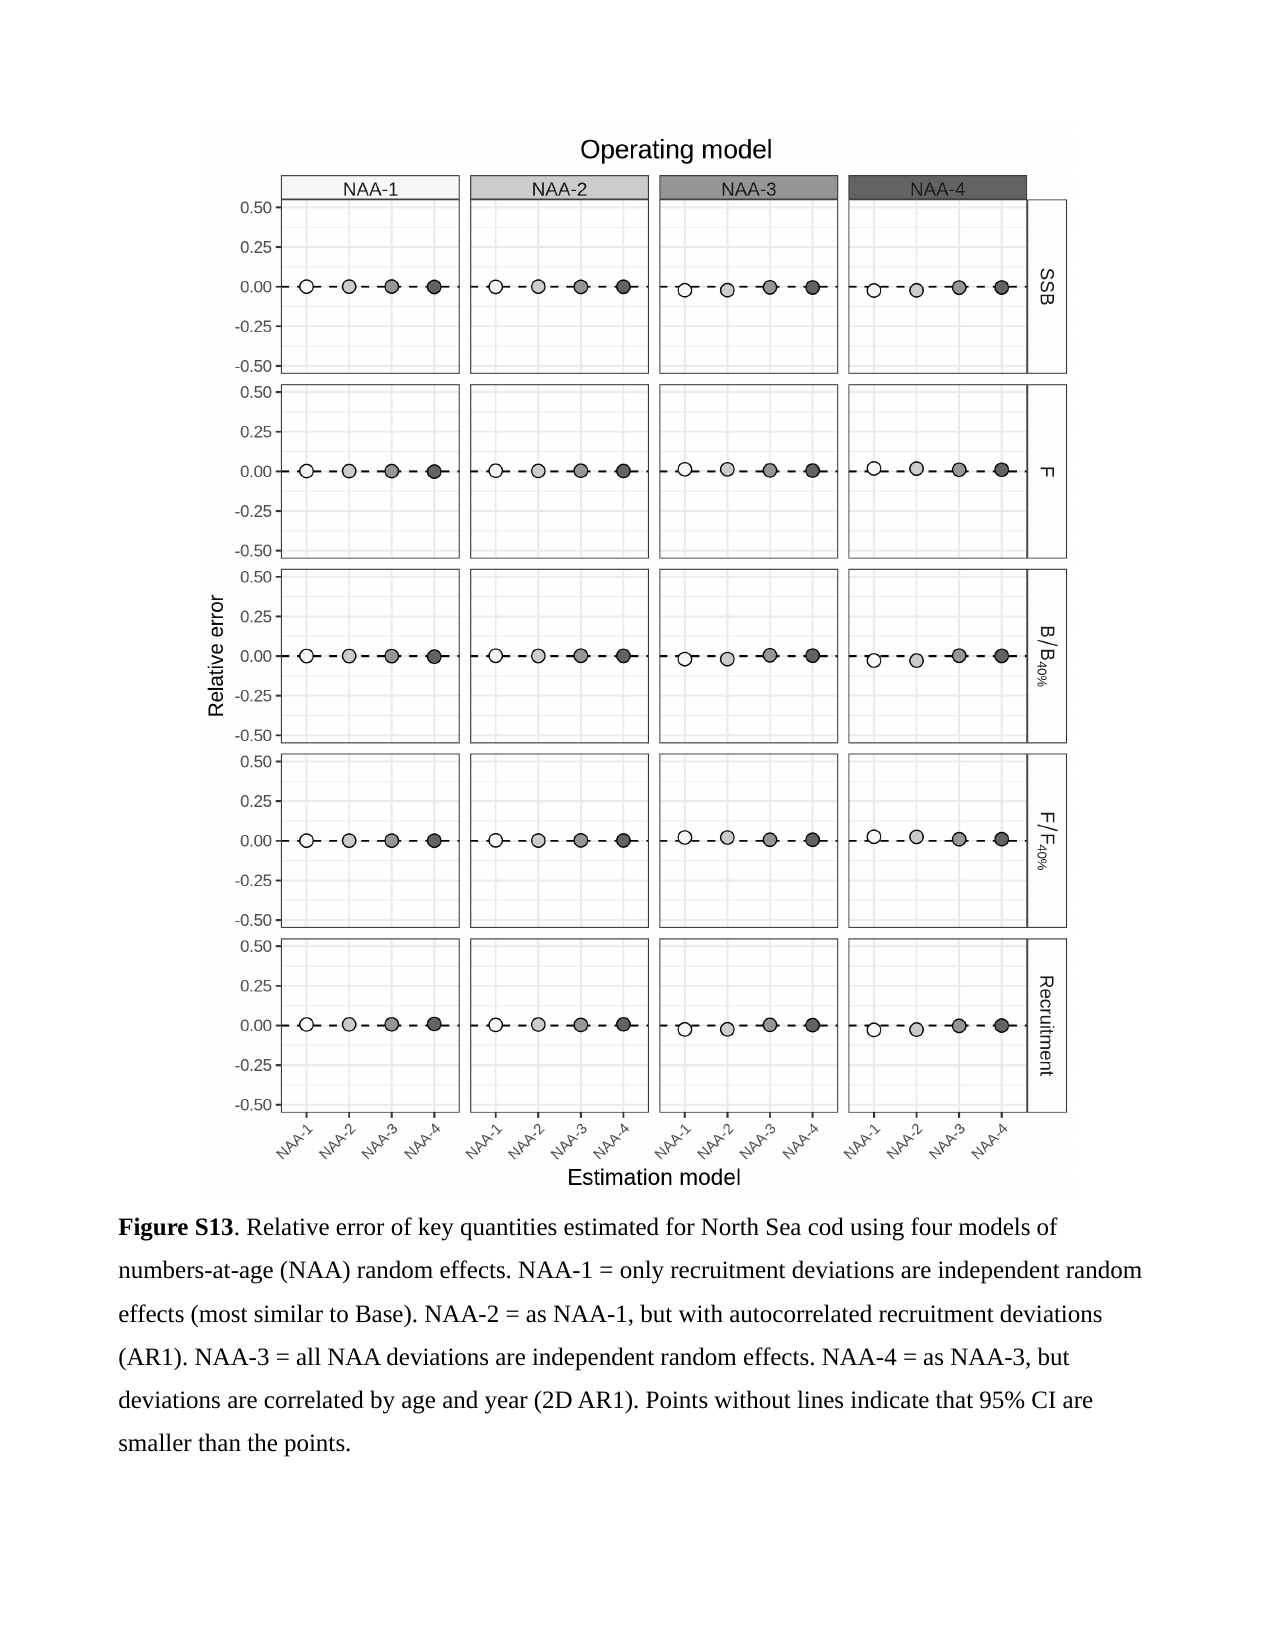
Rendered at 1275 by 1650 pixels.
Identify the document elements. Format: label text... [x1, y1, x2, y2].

text Figure S13. Relative error of key quantities estimated for North Sea cod using four models of numbers-at-age (NAA) random effects. NAA-1 = only recruitment deviations are independent random effects (most similar to Base). NAA-2 = as NAA-1, but with autocorrelated recruitment deviations (AR1). NAA-3 = all NAA deviations are independent random effects. NAA-4 = as NAA-3, but deviations are correlated by age and year (2D AR1). Points without lines indicate that 95% CI are smaller than the points. [118, 1212, 1157, 1457]
picture [198, 118, 1077, 1199]
